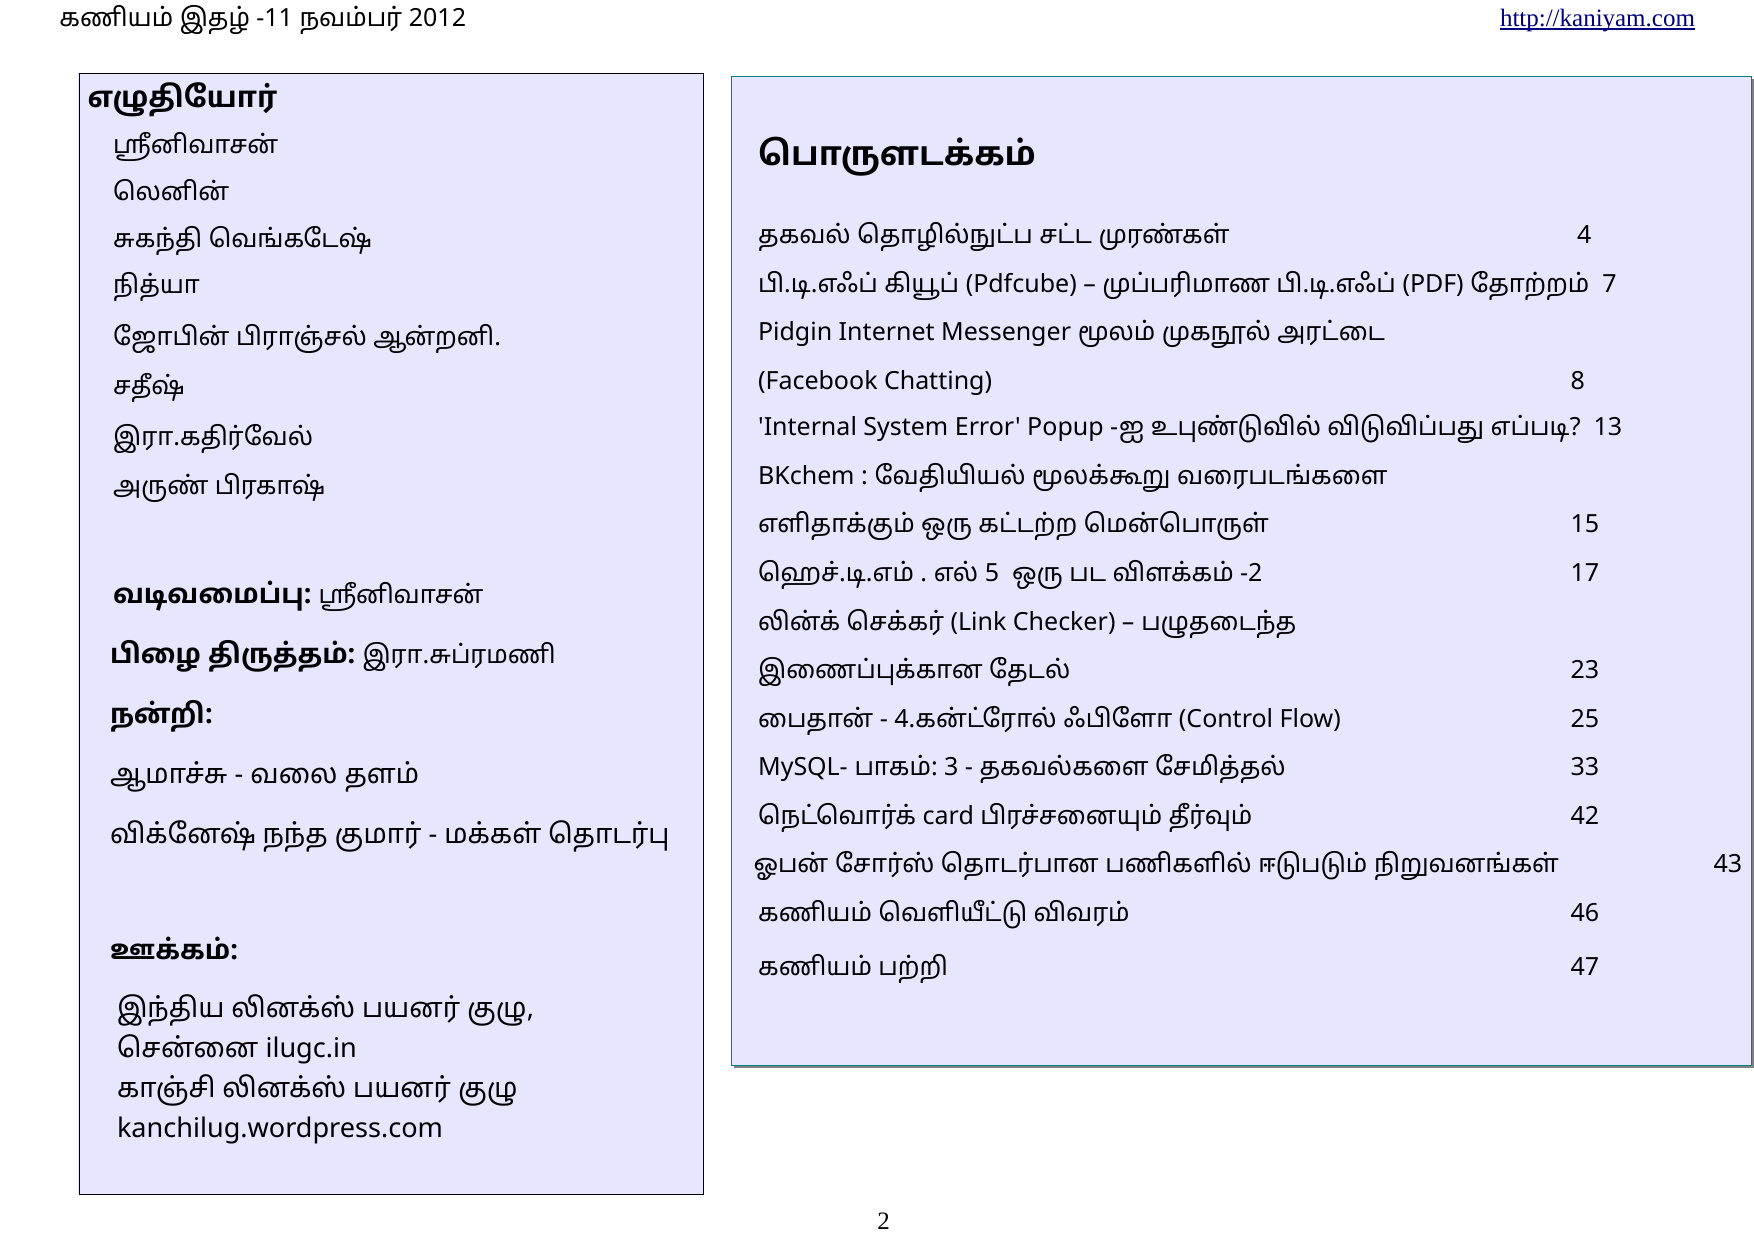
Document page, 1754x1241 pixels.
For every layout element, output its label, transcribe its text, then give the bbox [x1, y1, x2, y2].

text இந்திய லினக்ஸ் பயனர் குழு, [88, 989, 694, 1029]
text பி.டி.எஃப் கியூப் (Pdfcube) – முப்பரிமாண பி.டி.எஃப் (PDF) தோற்றம் 7 [758, 265, 1727, 301]
text Pidgin Internet Messenger மூலம் முகநூல் அரட்டை [758, 314, 1727, 350]
subtitle தகவல் தொழில்நுட்ப சட்ட முரண்கள் 4 [758, 217, 1727, 253]
text ஊக்கம்: [88, 930, 694, 969]
text kanchilug.wordpress.com [88, 1109, 694, 1146]
text எளிதாக்கும் ஒரு கட்டற்ற மென்பொருள் 15 [758, 506, 1727, 542]
text சதீஷ் [113, 372, 694, 403]
text விக்னேஷ் நந்த குமார் - மக்கள் தொடர்பு [88, 815, 694, 855]
text லின்க் செக்கர் (Link Checker) – பழுதடைந்த [758, 603, 1727, 639]
text லெனின் [113, 179, 694, 210]
text நித்யா [113, 272, 694, 303]
text ஹெச்.டி.எம் . எல் 5 ஒரு பட விளக்கம் -2 17 [758, 555, 1727, 591]
text (Facebook Chatting) 8 [758, 362, 1727, 397]
text பைதான் - 4.கன்ட்ரோல் ஃபிளோ (Control Flow) 25 [758, 700, 1727, 736]
text சுகந்தி வெங்கடேஷ் [113, 225, 694, 256]
text 'Internal System Error' Popup -ஐ உபுண்டுவில் விடுவிப்பது எப்படி? 13 [758, 409, 1727, 445]
text கணியம் வெளியீட்டு விவரம் 46 [758, 894, 1727, 931]
text MySQL- பாகம்: 3 - தகவல்களை சேமித்தல் 33 [758, 749, 1727, 785]
text நெட்வொர்க் card பிரச்சனையும் தீர்வும் 42 [758, 797, 1727, 833]
text ஸ்ரீனிவாசன் [113, 132, 694, 163]
text BKchem : வேதியியல் மூலக்கூறு வரைபடங்களை [758, 458, 1727, 494]
text எழுதியோர் [87, 82, 694, 119]
text ஜோபின் பிராஞ்சல் ஆன்றனி. [113, 318, 694, 354]
text காஞ்சி லினக்ஸ் பயனர் குழு [88, 1069, 694, 1109]
text அருண் பிரகாஷ் [113, 473, 694, 504]
text நன்றி: [88, 695, 694, 735]
text ஓபன் சோர்ஸ் தொடர்பான பணிகளில் ஈடுபடும் நிறுவனங்கள் 43 [740, 846, 1742, 882]
text கணியம் பற்றி 47 [758, 948, 1727, 984]
text பிழை திருத்தம்: இரா.சுப்ரமணி [88, 635, 694, 675]
text இரா.கதிர்வேல் [113, 419, 694, 455]
text இணைப்புக்கான தேடல் 23 [758, 652, 1727, 688]
text ஆமாச்சு - வலை தளம் [88, 755, 694, 795]
text சென்னை ilugc.in [88, 1029, 694, 1069]
text பொருளடக்கம் [758, 136, 1727, 179]
text வடிவமைப்பு: ஸ்ரீனிவாசன் [113, 575, 694, 615]
